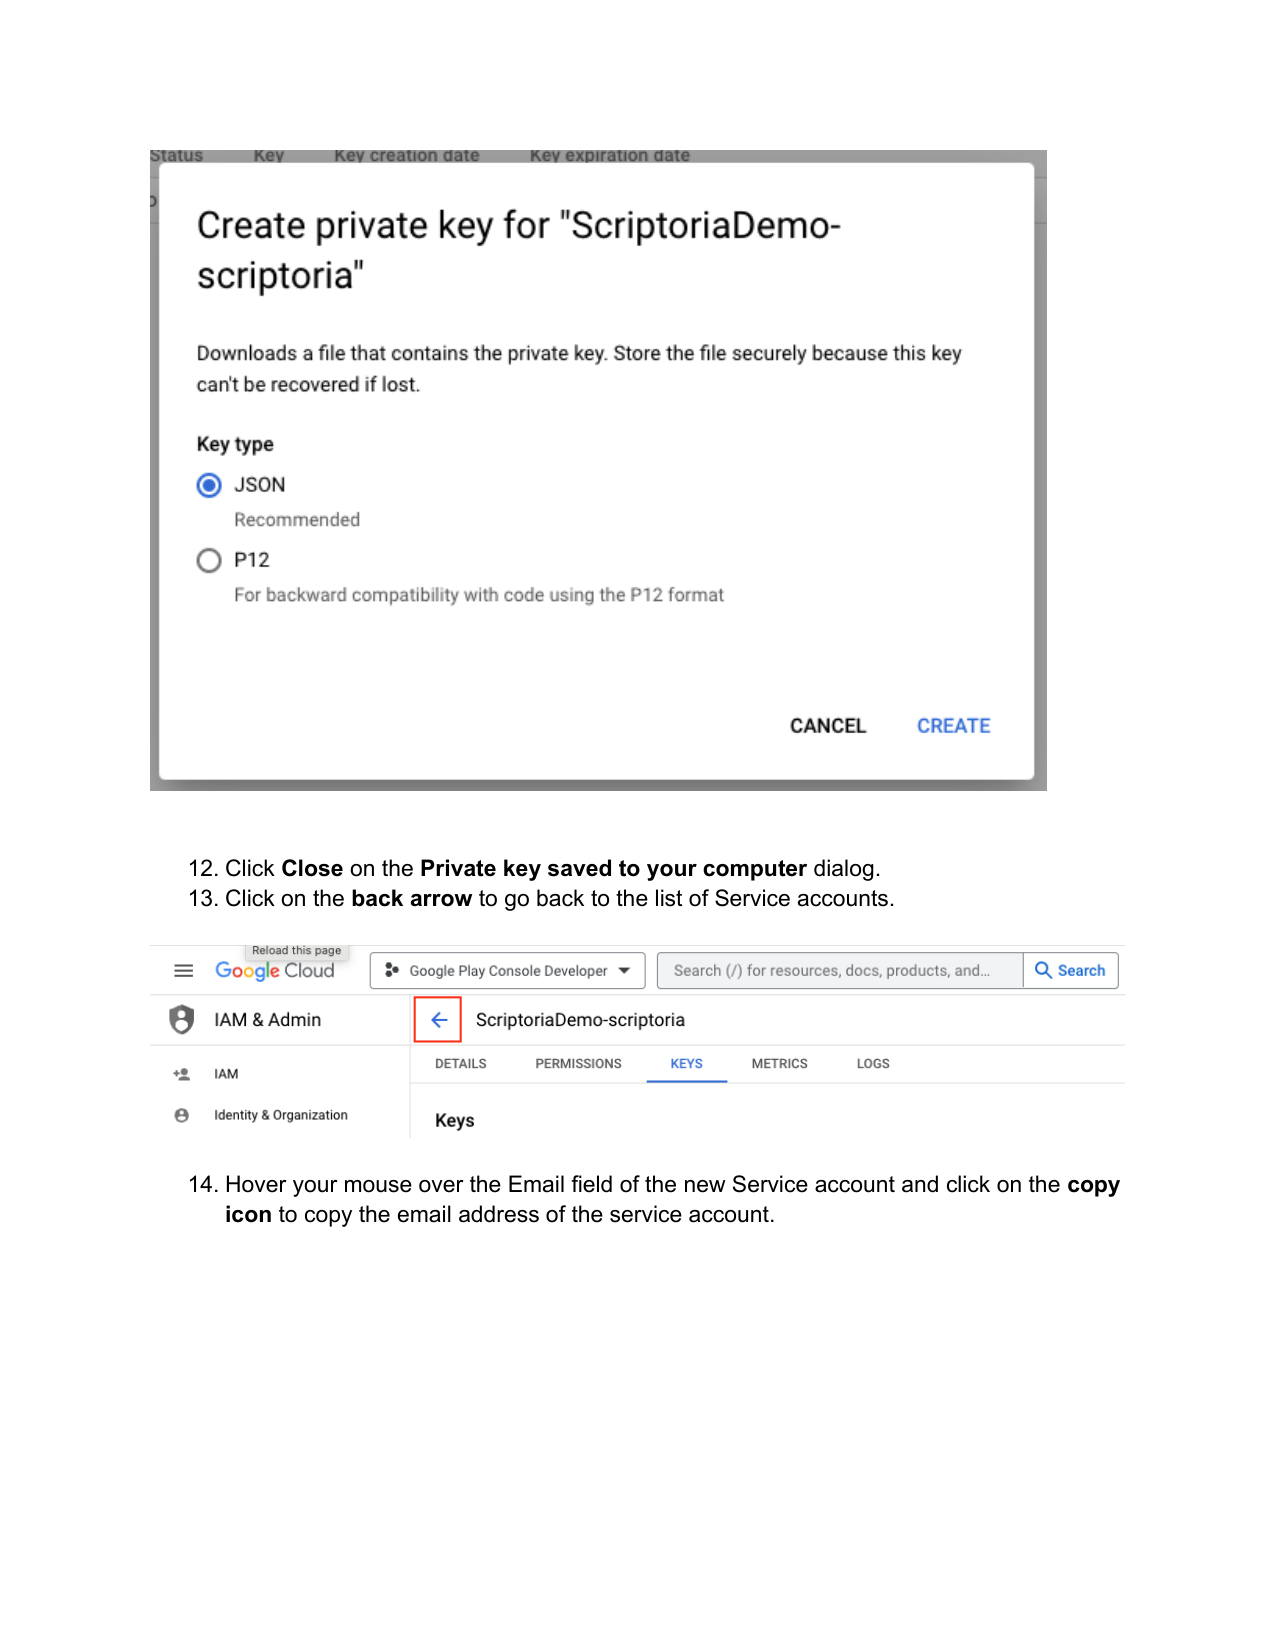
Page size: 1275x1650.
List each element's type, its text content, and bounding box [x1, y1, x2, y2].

list Click Close on the Private key saved to your computer dialog. [187, 855, 1125, 881]
list Hover your mouse over the Email field of the new Service account and click on the copy icon to copy the email address of the service account. [187, 1171, 1125, 1228]
picture [150, 150, 1047, 791]
picture [150, 945, 1125, 1138]
list Click on the back arrow to go back to the list of Service accounts. [187, 885, 1125, 911]
